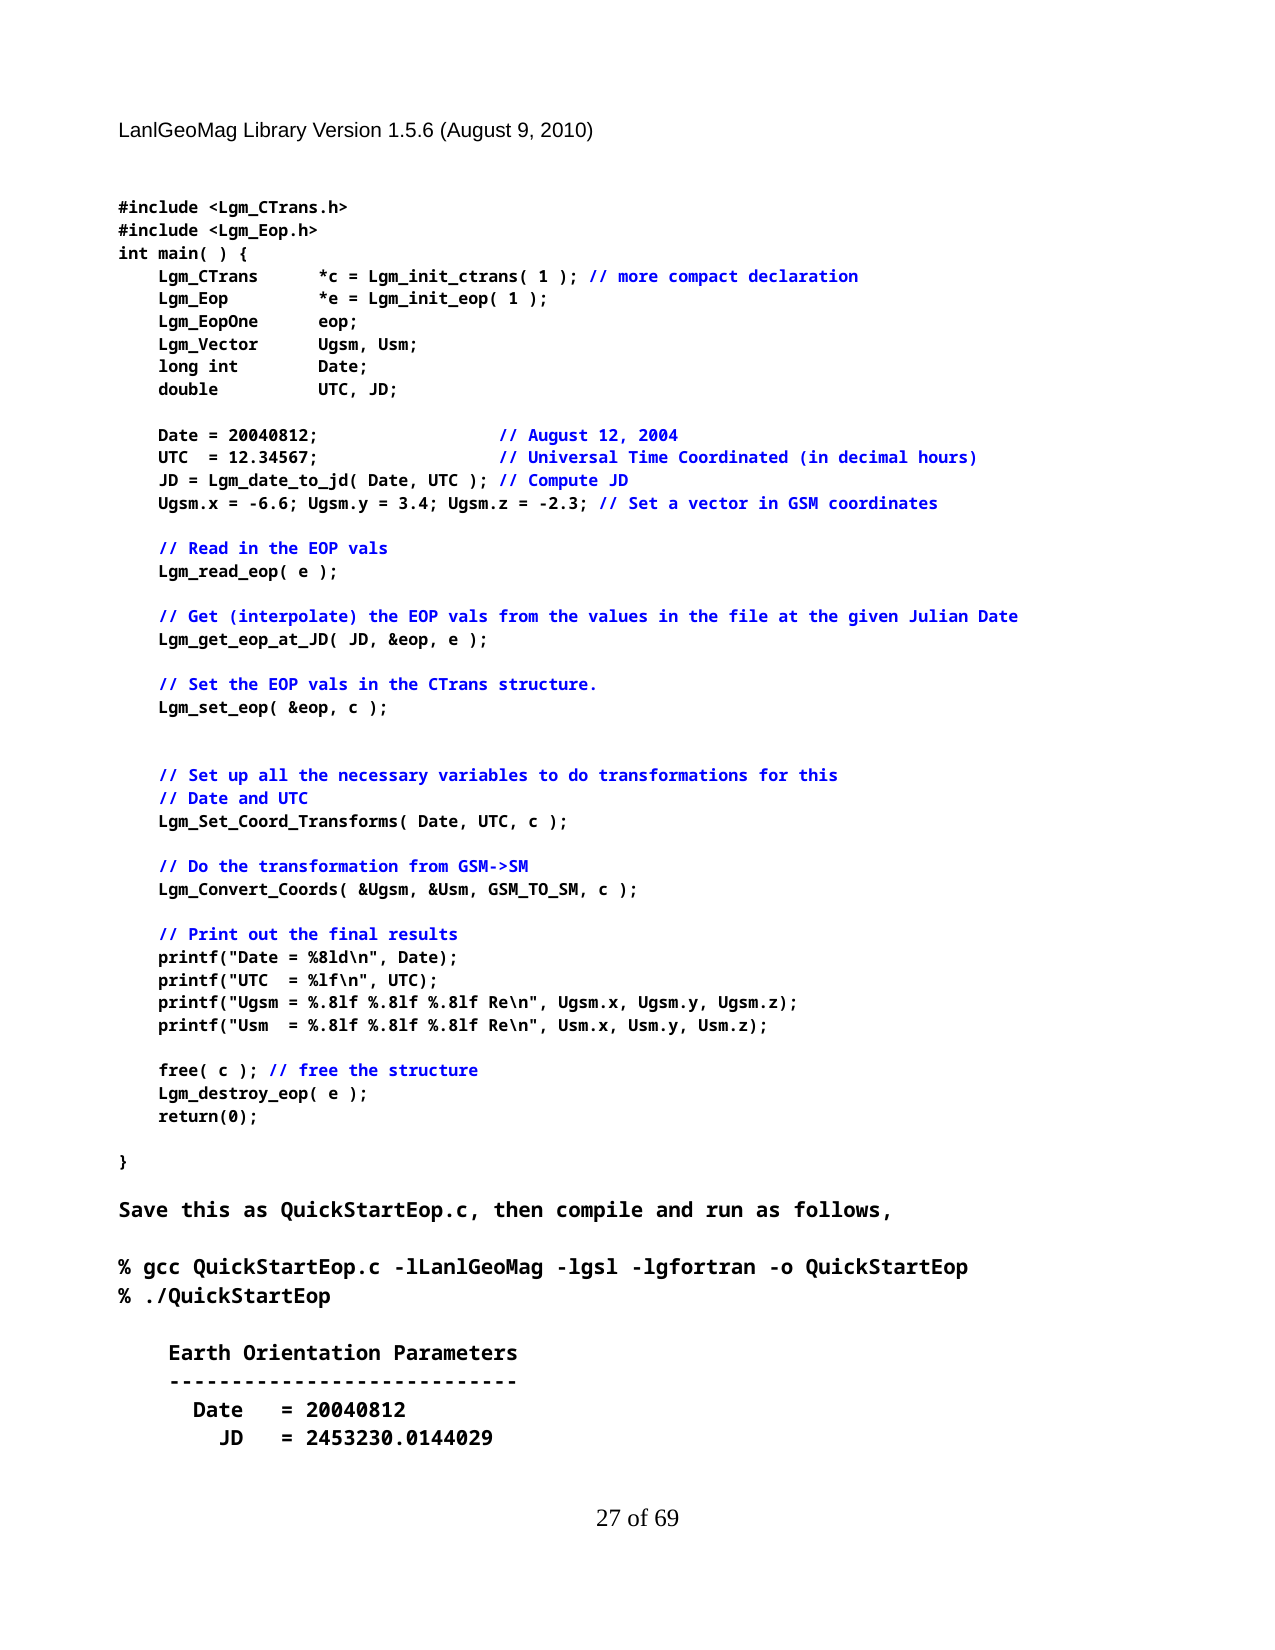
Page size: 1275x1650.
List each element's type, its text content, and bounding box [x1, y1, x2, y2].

text Lgm_read_eop( e ); [118, 559, 1157, 582]
text double UTC, JD; [118, 378, 1157, 401]
text // Do the transformation from GSM->SM [118, 855, 1157, 877]
text % ./QuickStartEop [118, 1281, 1157, 1309]
text #include <Lgm_CTrans.h> [118, 196, 1157, 219]
text printf("UTC = %lf\n", UTC); [118, 968, 1157, 991]
text Lgm_EopOne eop; [118, 310, 1157, 332]
text // Date and UTC [118, 787, 1157, 809]
text free( c ); // free the structure [118, 1059, 1157, 1082]
text % gcc QuickStartEop.c -lLanlGeoMag -lgsl -lgfortran -o QuickStartEop [118, 1252, 1157, 1281]
text Lgm_destroy_eop( e ); [118, 1082, 1157, 1104]
text UTC = 12.34567; // Universal Time Coordinated (in decimal hours) [118, 446, 1157, 469]
text printf("Ugsm = %.8lf %.8lf %.8lf Re\n", Ugsm.x, Ugsm.y, Ugsm.z); [118, 991, 1157, 1014]
text ---------------------------- [118, 1366, 1157, 1395]
text // Print out the final results [118, 923, 1157, 946]
text Lgm_Eop *e = Lgm_init_eop( 1 ); [118, 287, 1157, 310]
text JD = Lgm_date_to_jd( Date, UTC ); // Compute JD [118, 469, 1157, 491]
text Date = 20040812 [118, 1395, 1157, 1423]
text printf("Date = %8ld\n", Date); [118, 946, 1157, 968]
text int main( ) { [118, 242, 1157, 264]
text Save this as QuickStartEop.c, then compile and run as follows, [118, 1195, 1157, 1224]
text #include <Lgm_Eop.h> [118, 219, 1157, 242]
text Lgm_set_eop( &eop, c ); [118, 696, 1157, 718]
text Earth Orientation Parameters [118, 1338, 1157, 1366]
text Lgm_Vector Ugsm, Usm; [118, 332, 1157, 355]
text // Read in the EOP vals [118, 537, 1157, 559]
text Lgm_get_eop_at_JD( JD, &eop, e ); [118, 628, 1157, 650]
text // Set the EOP vals in the CTrans structure. [118, 673, 1157, 696]
text printf("Usm = %.8lf %.8lf %.8lf Re\n", Usm.x, Usm.y, Usm.z); [118, 1014, 1157, 1036]
text Date = 20040812; // August 12, 2004 [118, 423, 1157, 446]
text Lgm_CTrans *c = Lgm_init_ctrans( 1 ); // more compact declaration [118, 264, 1157, 287]
text // Set up all the necessary variables to do transformations for this [118, 764, 1157, 787]
text return(0); [118, 1104, 1157, 1127]
text JD = 2453230.0144029 [118, 1423, 1157, 1452]
text Lgm_Set_Coord_Transforms( Date, UTC, c ); [118, 809, 1157, 832]
text long int Date; [118, 355, 1157, 378]
text } [118, 1150, 1157, 1173]
text Ugsm.x = -6.6; Ugsm.y = 3.4; Ugsm.z = -2.3; // Set a vector in GSM coordinates [118, 491, 1157, 514]
text // Get (interpolate) the EOP vals from the values in the file at the given Julian Date [118, 605, 1157, 628]
text Lgm_Convert_Coords( &Ugsm, &Usm, GSM_TO_SM, c ); [118, 877, 1157, 900]
